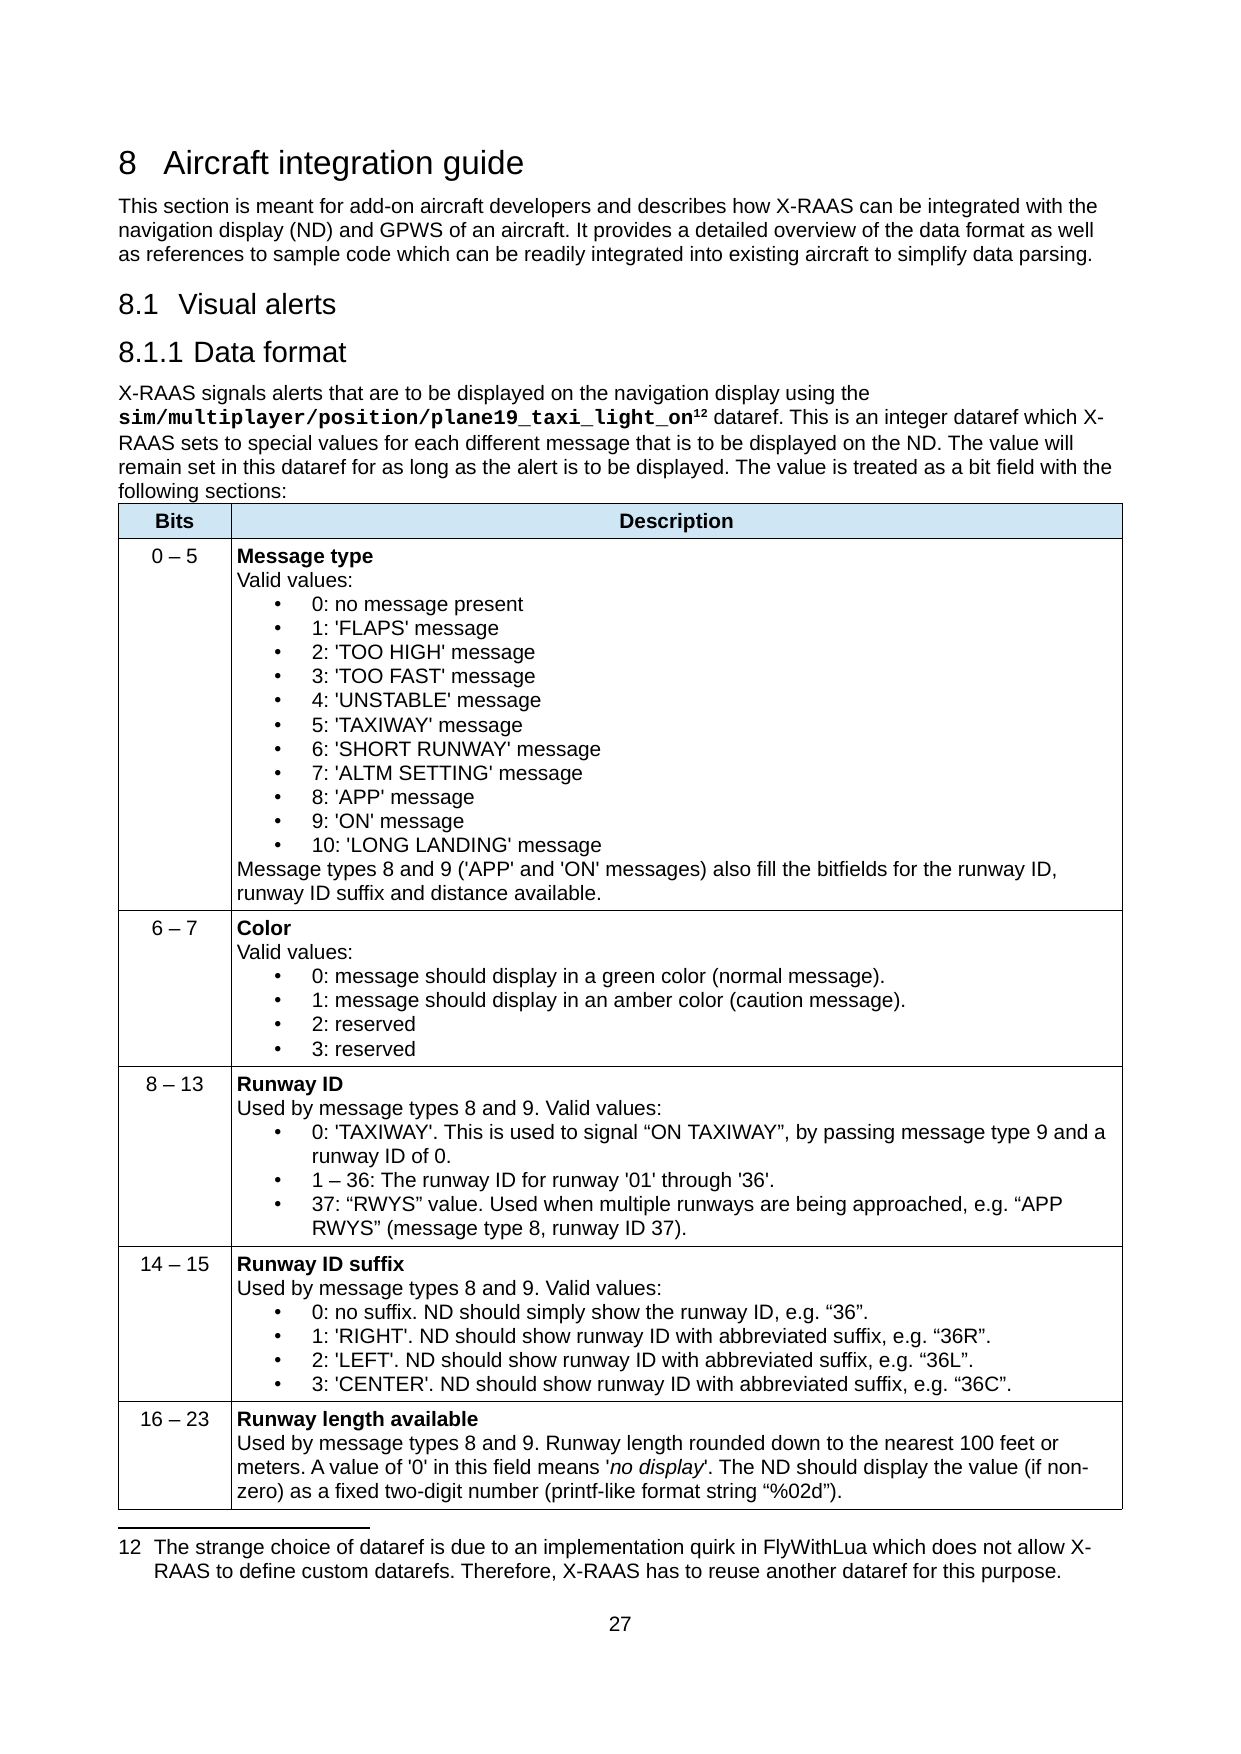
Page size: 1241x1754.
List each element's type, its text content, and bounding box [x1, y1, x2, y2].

table_header Bits [119, 504, 231, 538]
table_cell Runway ID suffix Used by message types 8 and 9. Valid values: 0: no suffix. ND should simply show the runway ID, e.g. “36”. 1: 'RIGHT'. ND should show runway ID with abbreviated suffix, e.g. “36R”. 2: 'LEFT'. ND should show runway ID with abbreviated suffix, e.g. “36L”. 3: 'CENTER'. ND should show runway ID with abbreviated suffix, e.g. “36C”. [232, 1247, 1122, 1401]
subtitle Data format [118, 335, 1122, 369]
text This section is meant for add-on aircraft developers and describes how X-RAAS can be integrated with the navigation display (ND) and GPWS of an aircraft. It provides a detailed overview of the data format as well as references to sample code which can be readily integrated into existing aircraft to simplify data parsing. [118, 194, 1122, 266]
table_cell 6 – 7 [119, 911, 231, 1066]
table_header Description [232, 504, 1122, 538]
table_cell 0 – 5 [119, 539, 231, 910]
text The strange choice of dataref is due to an implementation quirk in FlyWithLua which does not allow X-RAAS to define custom datarefs. Therefore, X-RAAS has to reuse another dataref for this purpose. [118, 1534, 1122, 1582]
subtitle Aircraft integration guide [118, 143, 1122, 182]
text X-RAAS signals alerts that are to be displayed on the navigation display using the sim/multiplayer/position/plane19_taxi_light_on dataref. This is an integer dataref which X-RAAS sets to special values for each different message that is to be displayed on the ND. The value will remain set in this dataref for as long as the alert is to be displayed. The value is treated as a bit field with the following sections: [118, 381, 1122, 503]
subtitle Visual alerts [118, 287, 1122, 320]
table_cell 16 – 23 [119, 1402, 231, 1509]
table_cell Message type Valid values: 0: no message present 1: 'FLAPS' message 2: 'TOO HIGH' message 3: 'TOO FAST' message 4: 'UNSTABLE' message 5: 'TAXIWAY' message 6: 'SHORT RUNWAY' message 7: 'ALTM SETTING' message 8: 'APP' message 9: 'ON' message 10: 'LONG LANDING' message Message types 8 and 9 ('APP' and 'ON' messages) also fill the bitfields for the runway ID, runway ID suffix and distance available. [232, 539, 1122, 910]
table_cell 8 – 13 [119, 1067, 231, 1246]
table_cell Color Valid values: 0: message should display in a green color (normal message). 1: message should display in an amber color (caution message). 2: reserved 3: reserved [232, 911, 1122, 1066]
table_cell 14 – 15 [119, 1247, 231, 1401]
table_cell Runway length available Used by message types 8 and 9. Runway length rounded down to the nearest 100 feet or meters. A value of '0' in this field means 'no display'. The ND should display the value (if non-zero) as a fixed two-digit number (printf-like format string “%02d”). [232, 1402, 1122, 1509]
table_cell Runway ID Used by message types 8 and 9. Valid values: 0: 'TAXIWAY'. This is used to signal “ON TAXIWAY”, by passing message type 9 and a runway ID of 0. 1 – 36: The runway ID for runway '01' through '36'. 37: “RWYS” value. Used when multiple runways are being approached, e.g. “APP RWYS” (message type 8, runway ID 37). [232, 1067, 1122, 1246]
